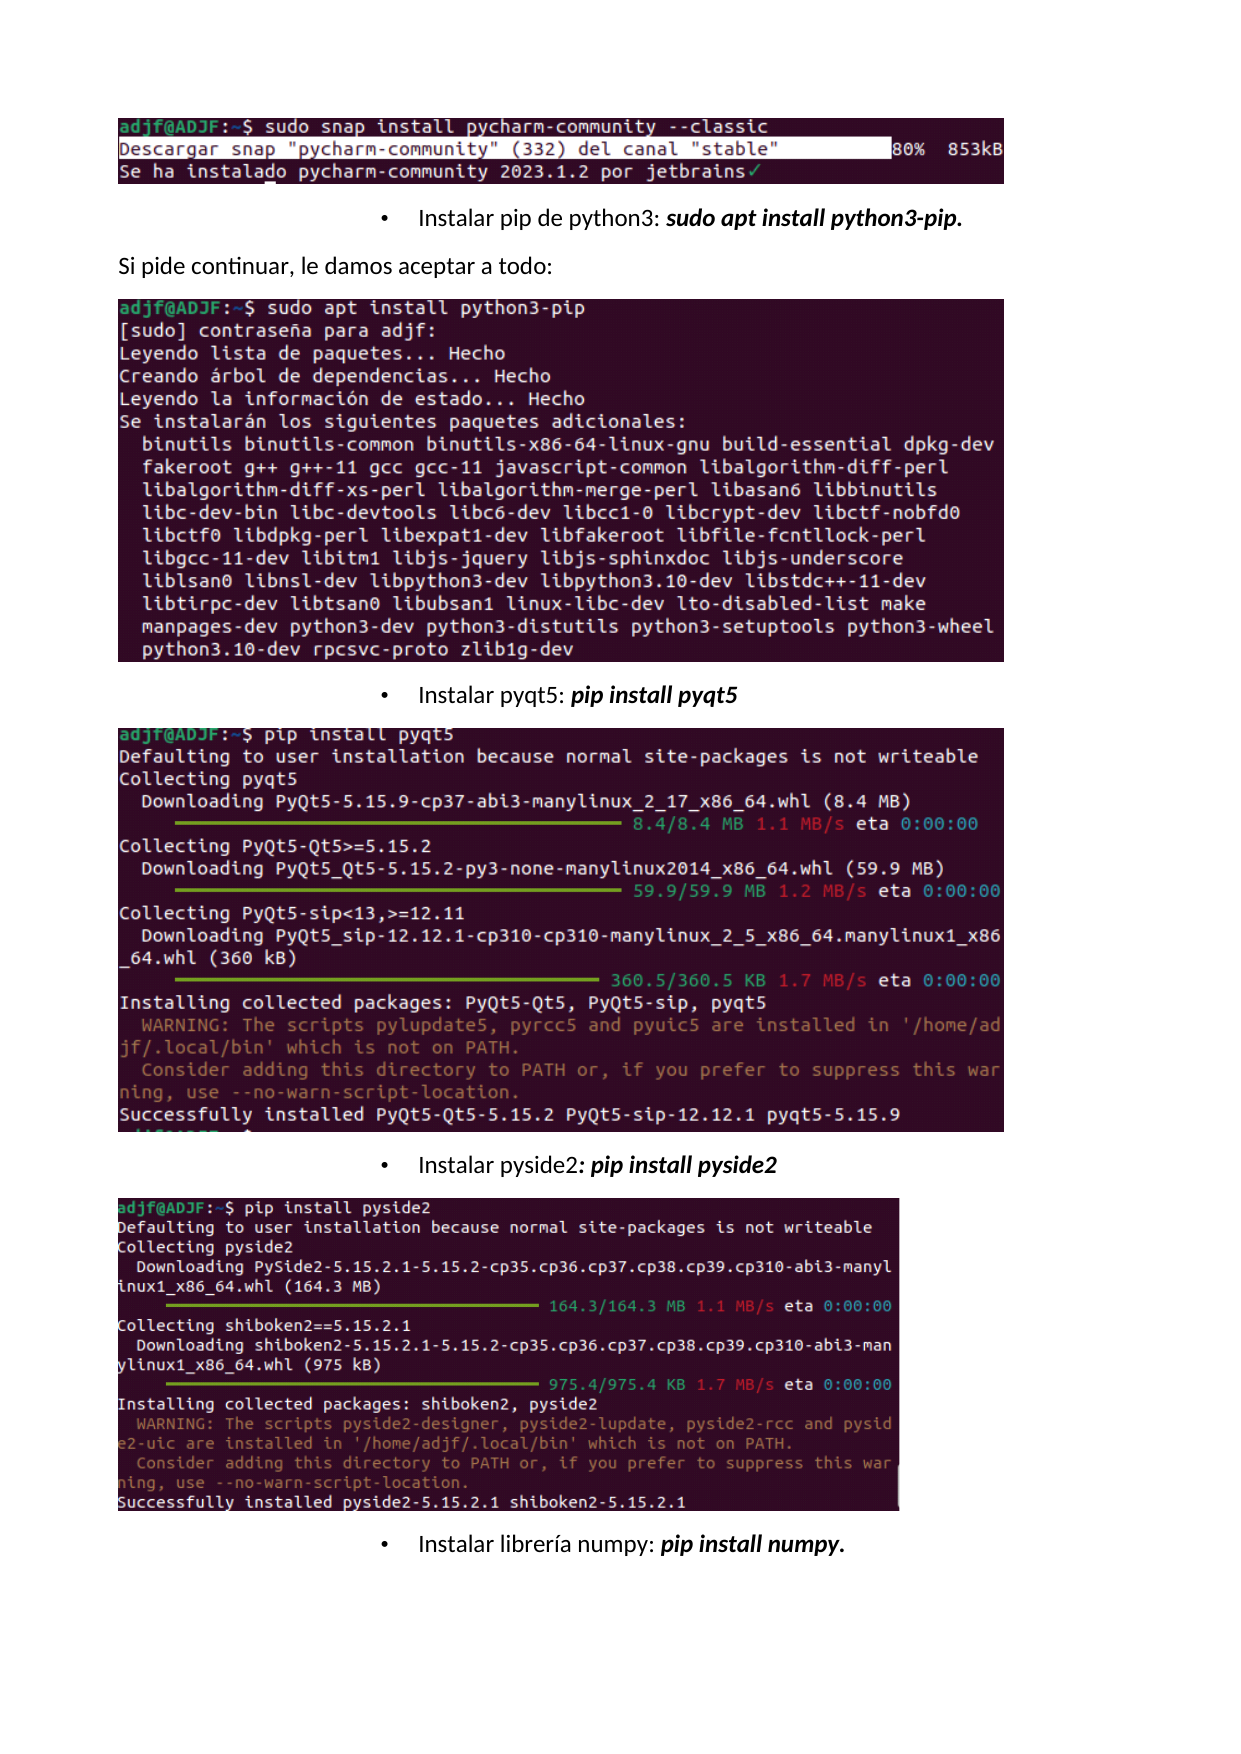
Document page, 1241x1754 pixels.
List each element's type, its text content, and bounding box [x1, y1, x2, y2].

list Instalar pyqt5: pip install pyqt5 [381, 679, 1122, 710]
list Instalar pyside2: pip install pyside2 [381, 1149, 1122, 1180]
list Instalar pip de python3: sudo apt install python3-pip. [381, 202, 1122, 232]
list Instalar librería numpy: pip install numpy. [381, 1528, 1122, 1559]
text Si pide continuar, le damos aceptar a todo: [118, 250, 1122, 281]
